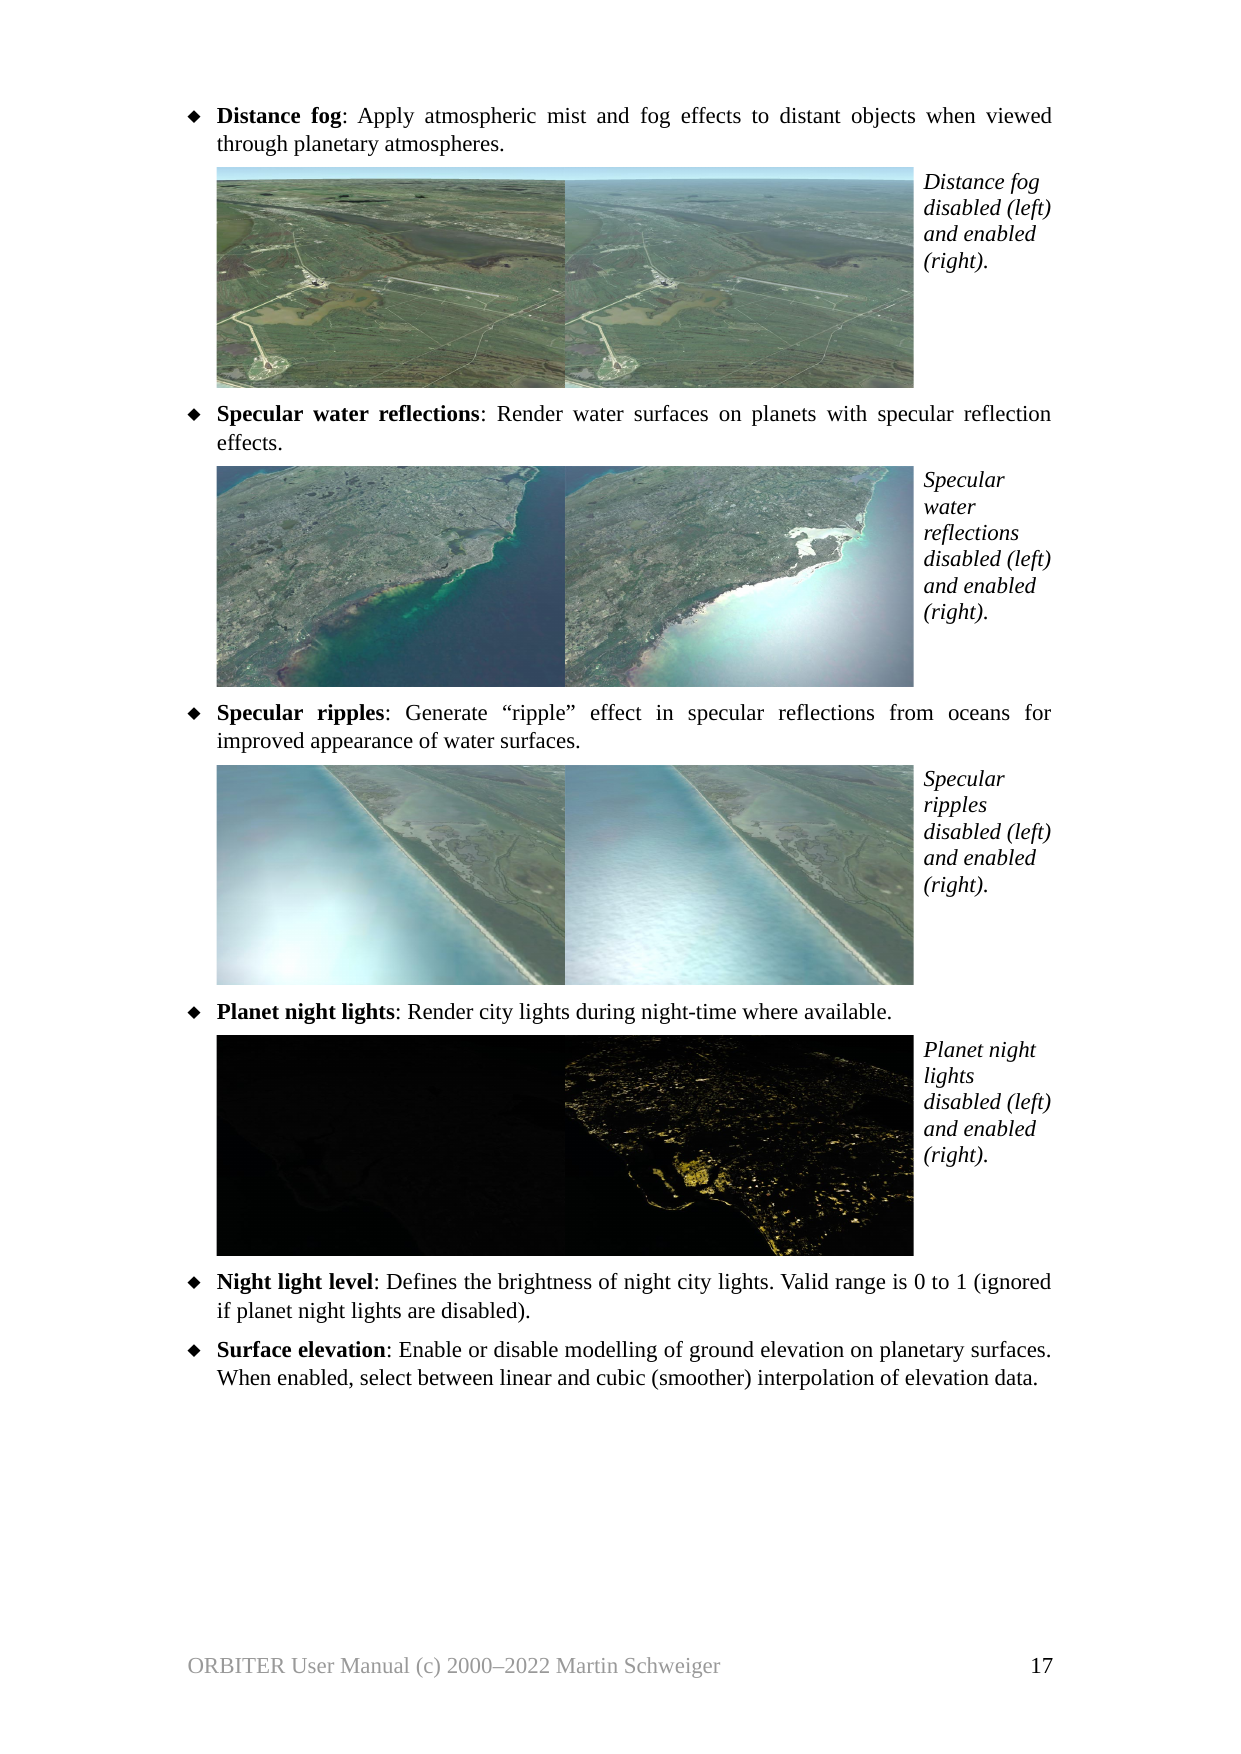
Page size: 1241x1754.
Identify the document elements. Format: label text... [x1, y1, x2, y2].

list Planet night lights: Render city lights during night-time where available. [187, 765, 1053, 1025]
list Specular ripples: Generate “ripple” effect in specular reflections from oceans for improved appearance of water surfaces. [187, 466, 1053, 754]
list Surface elevation: Enable or disable modelling of ground elevation on planetary surfaces. When enabled, select between linear and cubic (smoother) interpolation of elevation data. [187, 1334, 1053, 1391]
list Specular water reflections: Render water surfaces on planets with specular reflection effects. [187, 168, 1053, 456]
list Distance fog: Apply atmospheric mist and fog effects to distant objects when viewed through planetary atmospheres. [187, 100, 1053, 157]
list Night light level: Defines the brightness of night city lights. Valid range is 0 to 1 (ignored if planet night lights are disabled). [187, 1036, 1053, 1324]
